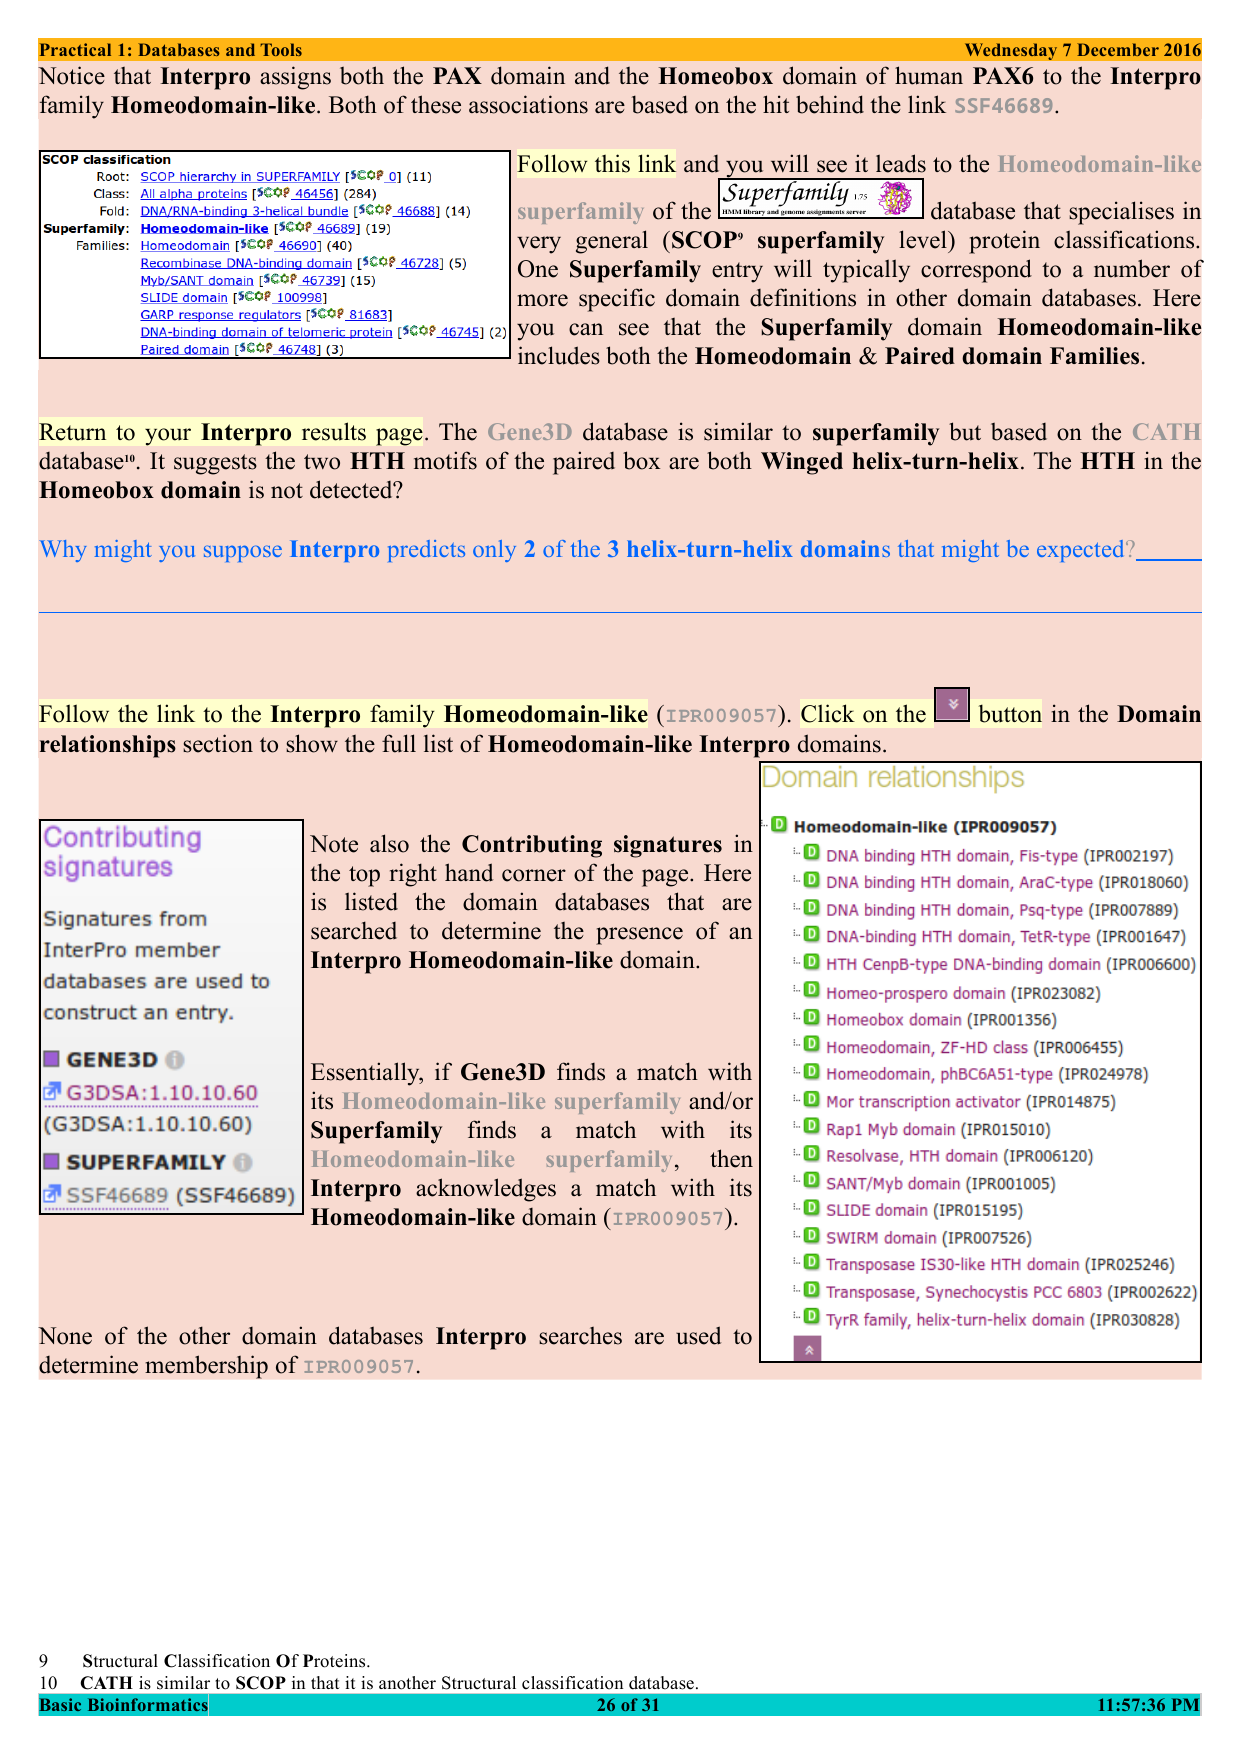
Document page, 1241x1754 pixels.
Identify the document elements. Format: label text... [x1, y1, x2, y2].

text Notice that Interpro assigns both the PAX domain and the Homeobox domain of human PAX6 to the Interpro family Homeodomain-like. Both of these associations are based on the hit behind the link SSF46689. [38, 61, 1202, 119]
picture [936, 689, 968, 720]
text Return to your Interpro results page. The Gene3D database is similar to superfamily but based on the CATH database. It suggests the two HTH motifs of the paired box are both Winged helix-turn-helix. The HTH in the Homeobox domain is not detected? [38, 417, 1202, 504]
text CATH is similar to SCOP in that it is another Structural classification database. [38, 1671, 1202, 1693]
text Structural Classification Of Proteins. [38, 1649, 1202, 1671]
picture [720, 180, 922, 217]
text Follow the link to the Interpro family Homeodomain-like (IPR009057). Click on the button in the Domain relationships section to show the full list of Homeodomain-like Interpro domains. [38, 687, 1202, 758]
text Essentially, if Gene3D finds a match with its Homeodomain-like superfamily and/or Superfamily finds a match with its Homeodomain-like superfamily, then Interpro acknowledges a match with its Homeodomain-like domain (IPR009057). [38, 1057, 759, 1232]
picture [41, 152, 509, 357]
text None of the other domain databases Interpro searches are used to determine membership of IPR009057. [38, 1321, 1202, 1380]
text Why might you suppose Interpro predicts only 2 of the 3 helix-turn-helix domains that might be expected? [38, 534, 1202, 563]
text Note also the Contributing signatures in the top right hand corner of the page. Here is listed the domain databases that are searched to determine the presence of an Interpro Homeodomain-like domain. [304, 829, 759, 974]
text Follow this link and you will see it leads to the Homeodomain-like superfamily of thedatabase that specialises in very general (SCOP superfamily level) protein classifications. One Superfamily entry will typically correspond to a number of more specific domain definitions in other domain databases. Here you can see that the Superfamily domain Homeodomain-like includes both the Homeodomain & Paired domain Families. [38, 149, 1202, 370]
picture [761, 763, 1200, 1361]
picture [41, 821, 302, 1213]
